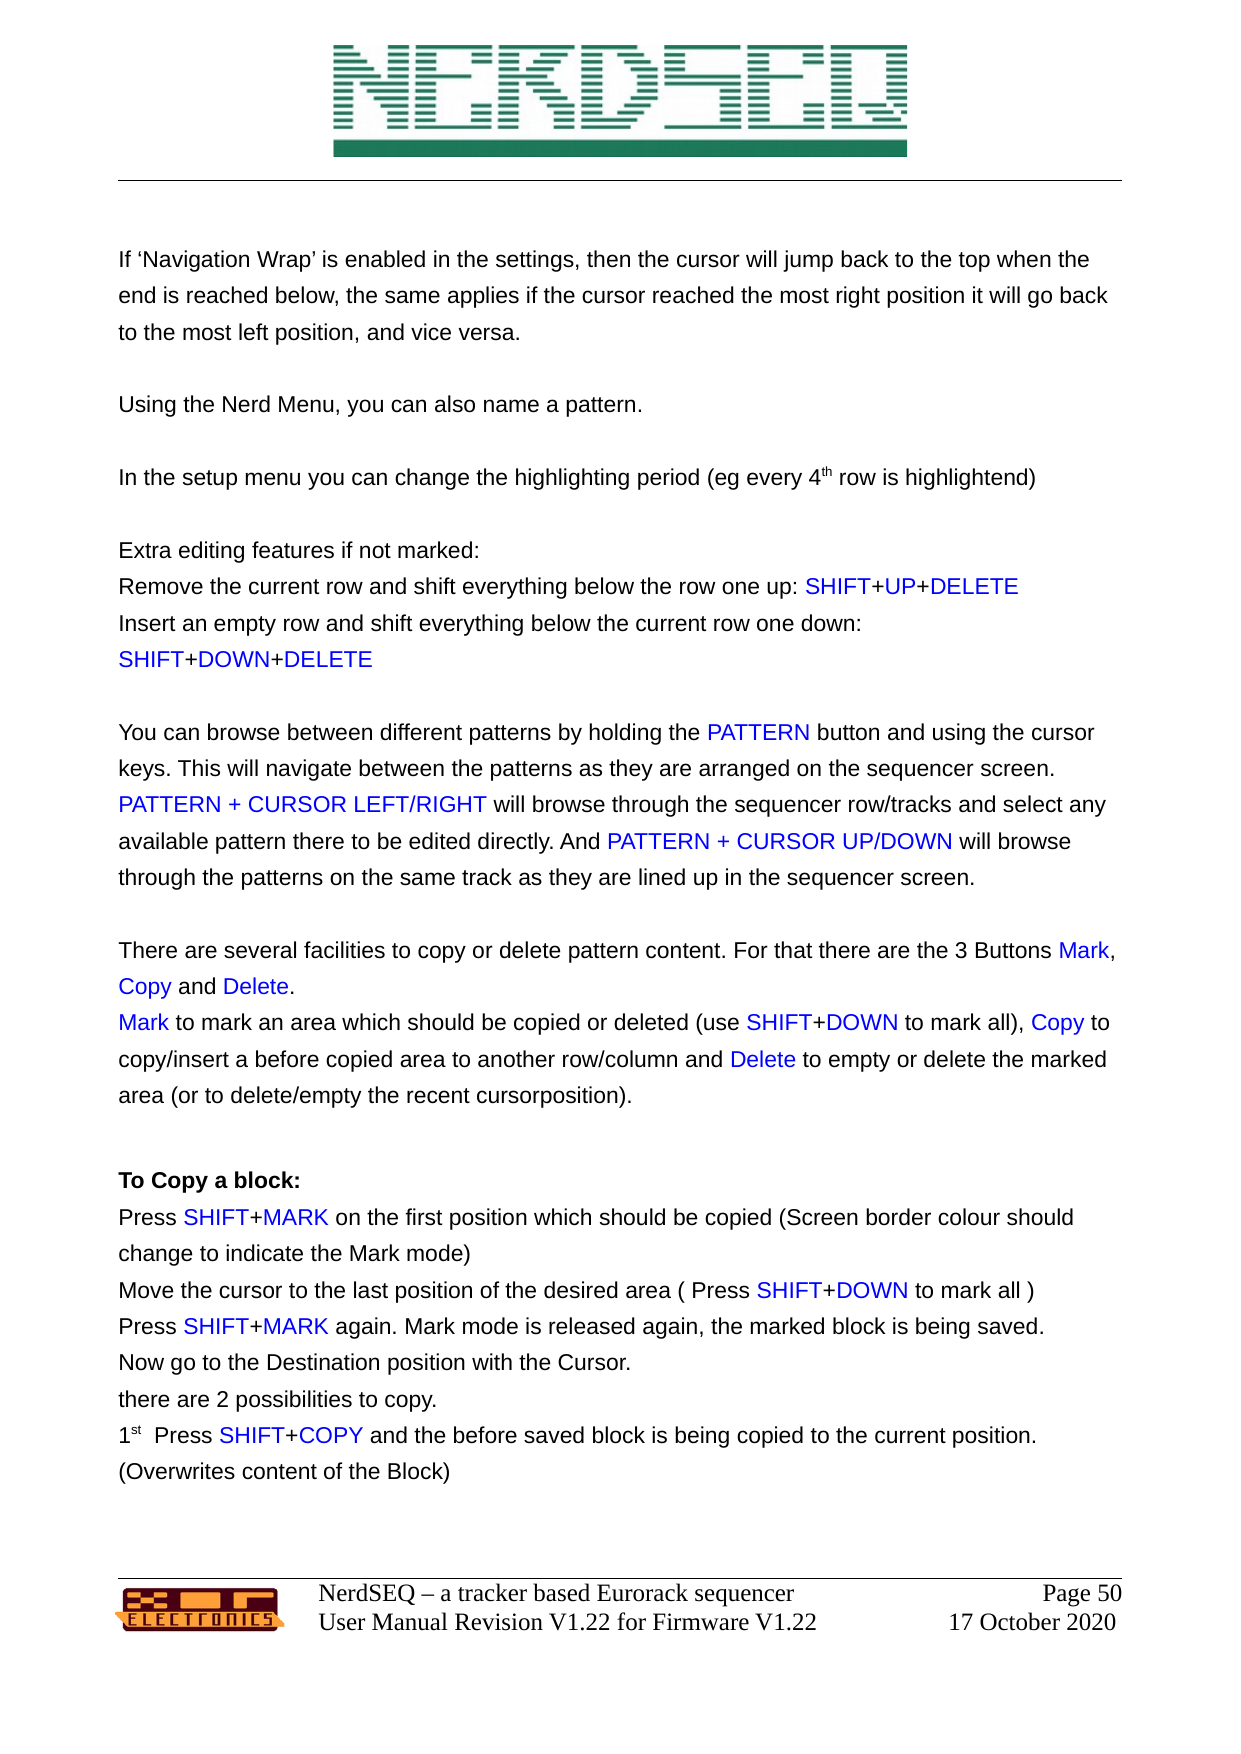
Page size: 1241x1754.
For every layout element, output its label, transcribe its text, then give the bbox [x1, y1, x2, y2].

text There are several facilities to copy or delete pattern content. For that there are the 3 Buttons Mark, Copy and Delete. [118, 937, 1122, 999]
text Extra editing features if not marked: [118, 537, 1122, 563]
text Mark to mark an area which should be copied or deleted (use SHIFT+DOWN to mark all), Copy to copy/insert a before copied area to another row/column and Delete to empty or delete the marked area (or to delete/empty the recent cursorposition). [118, 1009, 1122, 1108]
text PATTERN + CURSOR LEFT/RIGHT will browse through the sequencer row/tracks and select any available pattern there to be edited directly. And PATTERN + CURSOR UP/DOWN will browse through the patterns on the same track as they are lined up in the sequencer screen. [118, 791, 1122, 890]
text Move the cursor to the last position of the desired area ( Press SHIFT+DOWN to mark all ) [118, 1277, 1122, 1303]
text You can browse between different patterns by holding the PATTERN button and using the cursor keys. This will navigate between the patterns as they are arranged on the sequencer screen. [118, 718, 1122, 781]
text Now go to the Destination position with the Cursor. [118, 1349, 1122, 1376]
text Press SHIFT+MARK again. Mark mode is released again, the marked block is being saved. [118, 1313, 1122, 1339]
text there are 2 possibilities to copy. [118, 1386, 1122, 1412]
text Insert an empty row and shift everything below the current row one down: SHIFT+DOWN+DELETE [118, 609, 1122, 672]
text Press SHIFT+MARK on the first position which should be copied (Screen border colour should change to indicate the Mark mode) [118, 1204, 1122, 1267]
picture [115, 1584, 285, 1634]
text Using the Nerd Menu, you can also name a pattern. [118, 391, 1122, 418]
text To Copy a block: [118, 1167, 1122, 1194]
text Remove the current row and shift everything below the row one up: SHIFT+UP+DELETE [118, 573, 1122, 599]
text In the setup menu you can change the highlighting period (eg every 4th row is highlightend) [118, 464, 1122, 490]
text 1st Press SHIFT+COPY and the before saved block is being copied to the current position. (Overwrites content of the Block) [118, 1422, 1122, 1485]
picture [333, 45, 908, 157]
text If ‘Navigation Wrap’ is enabled in the settings, then the cursor will jump back to the top when the end is reached below, the same applies if the cursor reached the most right position it will go back to the most left position, and vice versa. [118, 246, 1122, 345]
